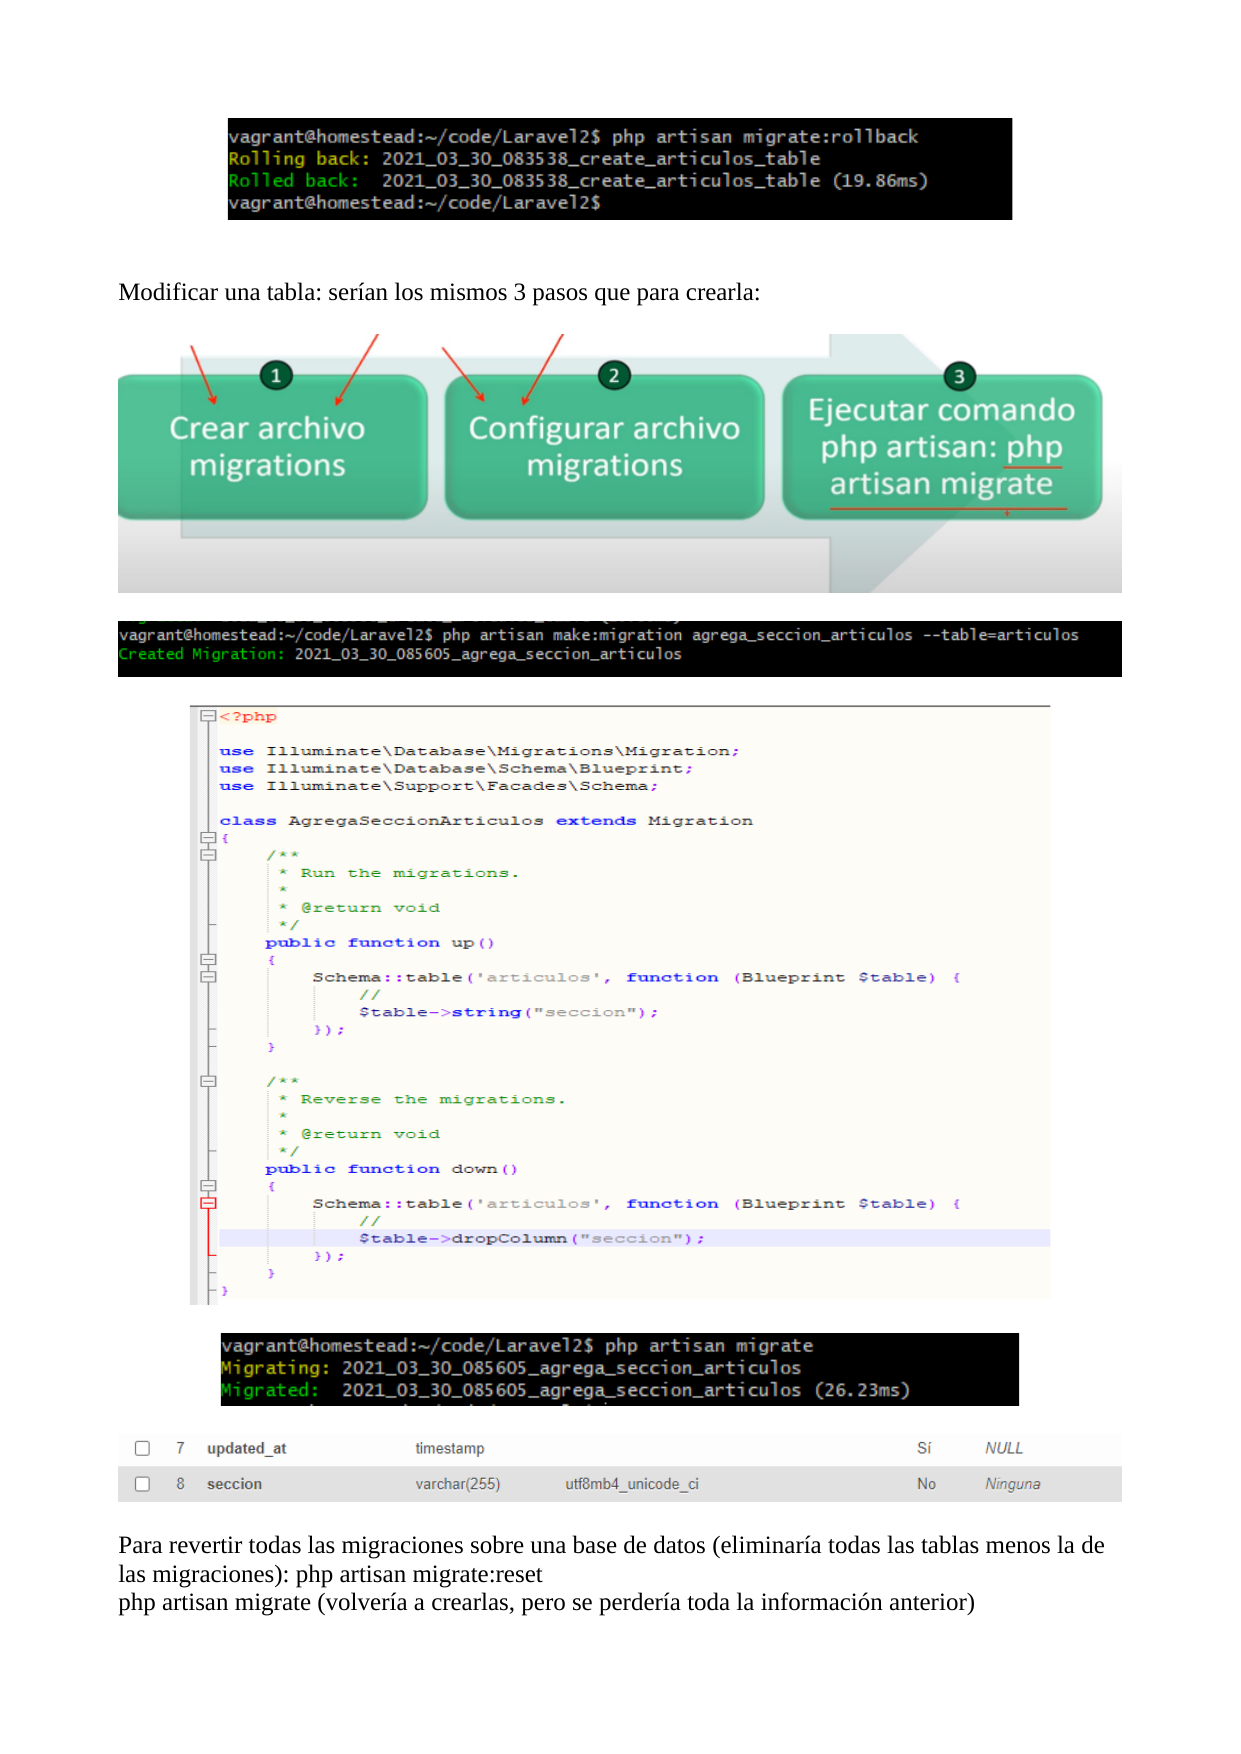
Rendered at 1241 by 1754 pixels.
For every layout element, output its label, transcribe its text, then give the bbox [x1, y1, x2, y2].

picture [189, 705, 1051, 1305]
text Modificar una tabla: serían los mismos 3 pasos que para crearla: [118, 277, 1122, 306]
picture [118, 334, 1122, 593]
picture [220, 1333, 1020, 1406]
picture [118, 621, 1122, 677]
text Para revertir todas las migraciones sobre una base de datos (eliminaría todas las tablas menos la de las migraciones): php artisan migrate:reset [118, 1530, 1122, 1587]
picture [118, 1434, 1122, 1502]
picture [227, 118, 1013, 220]
text php artisan migrate (volvería a crearlas, pero se perdería toda la información anterior) [118, 1587, 1122, 1616]
